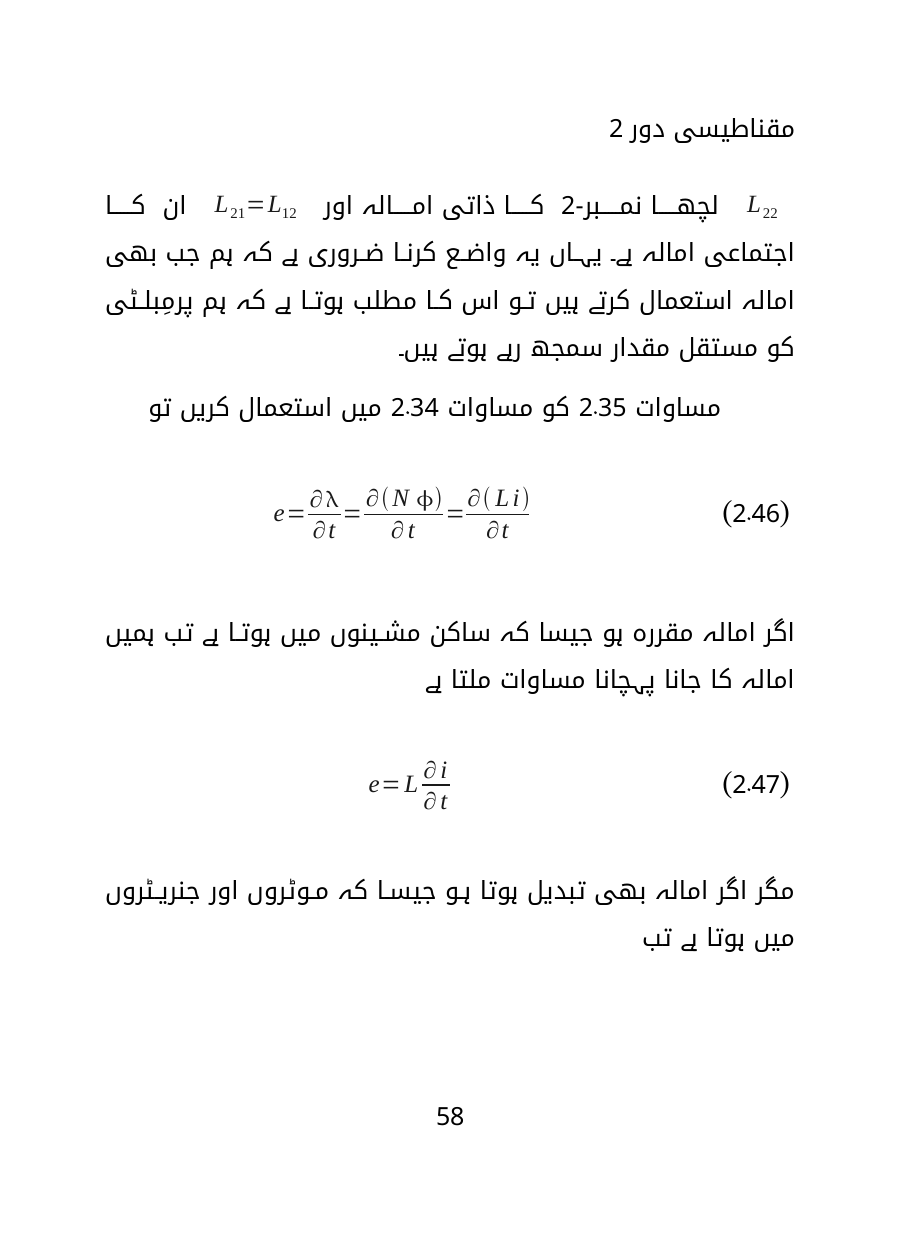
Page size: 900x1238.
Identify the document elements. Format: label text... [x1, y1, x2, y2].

table_header [105, 479, 691, 562]
table_header (2.46) [691, 479, 795, 562]
text مساوات 2.35 کو مساوات 2.34 میں استعمال کریں تو [105, 384, 795, 432]
text مگر اگر امالہ بھی تبدیل ہوتا ہو جیسا کہ موٹروں اور جنریٹروں میں ہوتا ہے تب [105, 867, 795, 962]
text اگر امالہ مقررہ ہو جیسا کہ ساکن مشینوں میں ہوتا ہے تب ہمیں امالہ کا جانا پہچانا مساوات ملتا ہے [105, 609, 795, 704]
table_header [105, 750, 706, 833]
text لچھا نمبر-2 کا ذاتی امالہ اور ان کا اجتماعی امالہ ہے۔ یہاں یہ واضع کرنا ضروری ہے کہ ہم جب بھی امالہ استعمال کرتے ہیں تو اس کا مطلب ہوتا ہے کہ ہم پرمِبلٹی کو مستقل مقدار سمجھ رہے ہوتے ہیں۔ [105, 182, 795, 372]
table_header (2.47) [706, 750, 795, 833]
